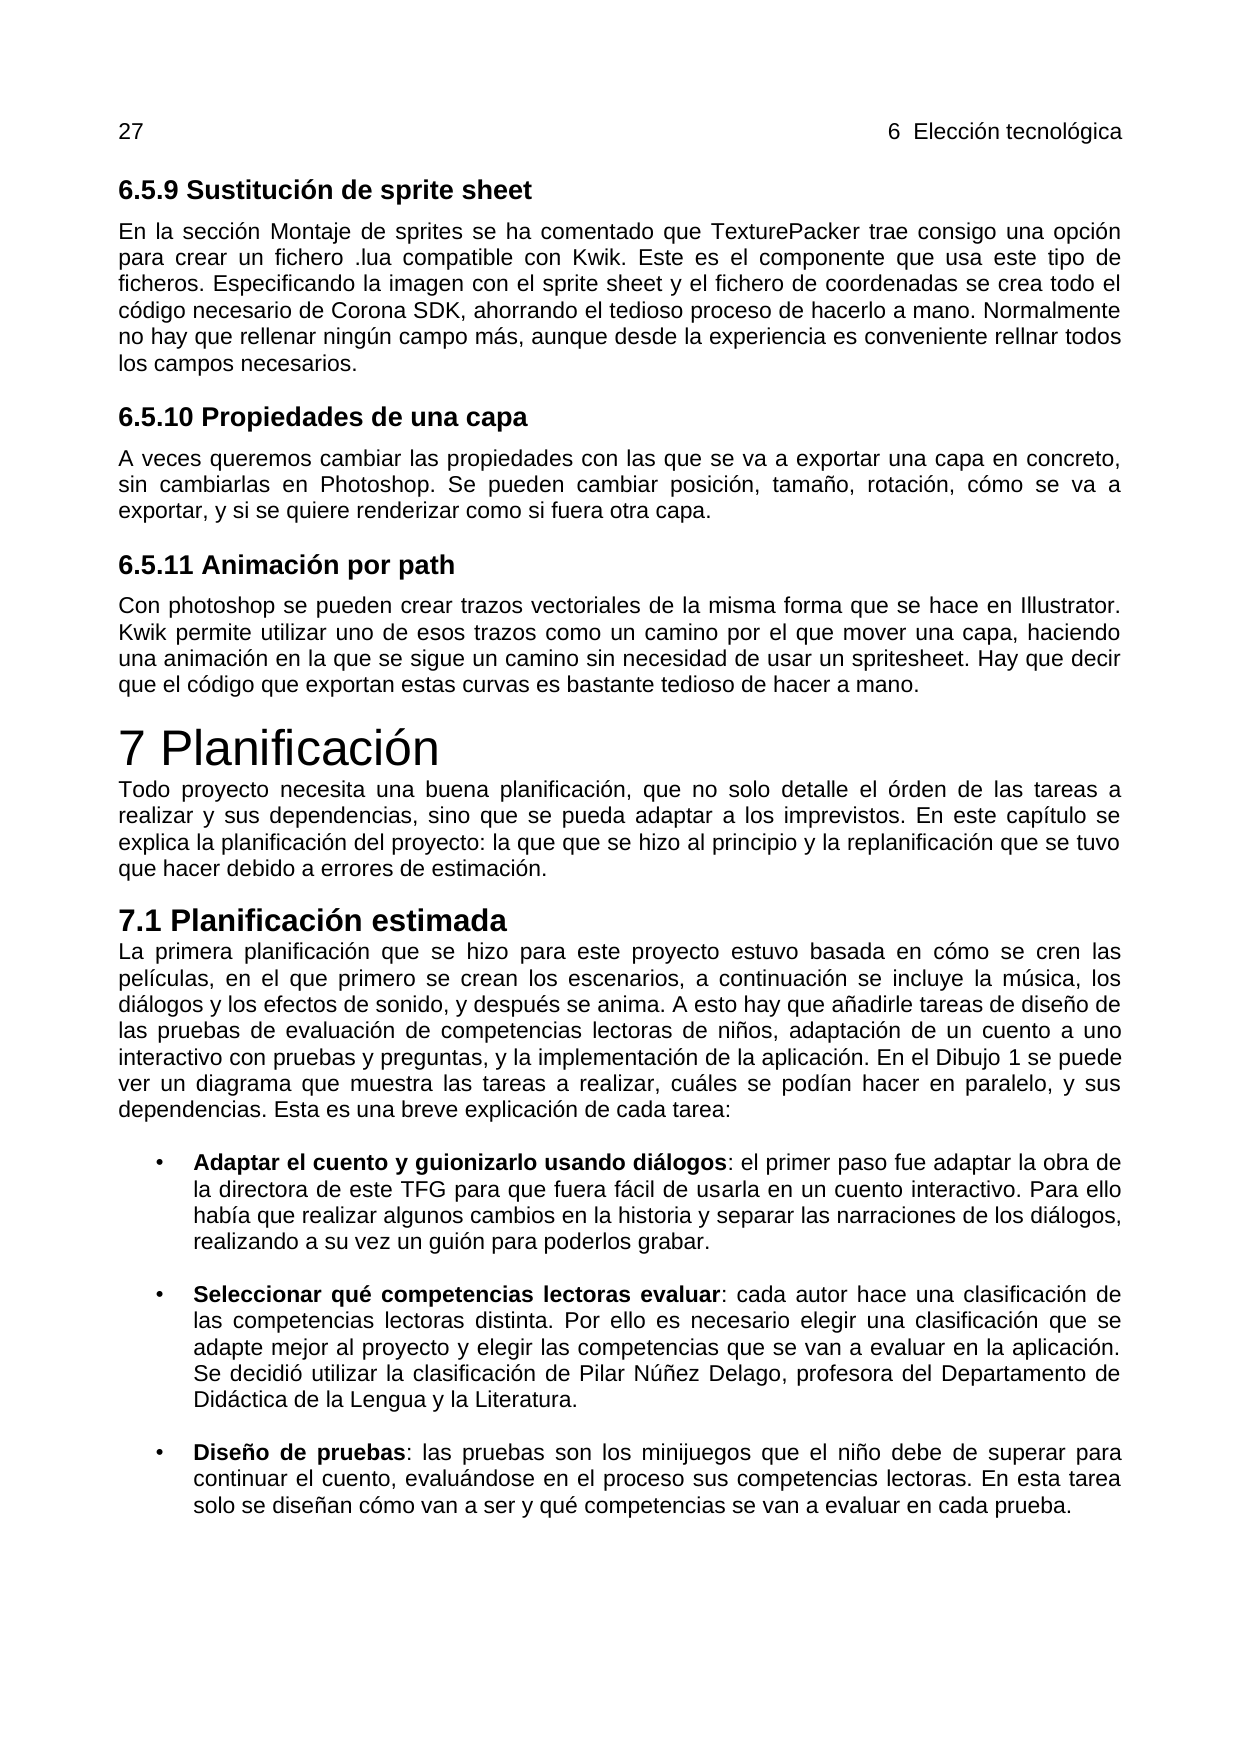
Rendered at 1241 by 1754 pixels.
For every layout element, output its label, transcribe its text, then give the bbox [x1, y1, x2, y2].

text A veces queremos cambiar las propiedades con las que se va a exportar una capa en concreto, sin cambiarlas en Photoshop. Se pueden cambiar posición, tamaño, rotación, cómo se va a exportar, y si se quiere renderizar como si fuera otra capa. [118, 444, 1122, 524]
list Diseño de pruebas: las pruebas son los minijuegos que el niño debe de superar para continuar el cuento, evaluándose en el proceso sus competencias lectoras. En esta tarea solo se diseñan cómo van a ser y qué competencias se van a evaluar en cada prueba. [156, 1439, 1122, 1518]
subtitle Sustitución de sprite sheet [118, 174, 1122, 205]
text Todo proyecto necesita una buena planificación, que no solo detalle el órden de las tareas a realizar y sus dependencias, sino que se pueda adaptar a los imprevistos. En este capítulo se explica la planificación del proyecto: la que que se hizo al principio y la replanificación que se tuvo que hacer debido a errores de estimación. [118, 776, 1122, 882]
subtitle Planificación estimada [118, 902, 1122, 938]
subtitle Propiedades de una capa [118, 401, 1122, 432]
subtitle Animación por path [118, 549, 1122, 580]
subtitle Planificación [118, 719, 1122, 776]
list Adaptar el cuento y guionizarlo usando diálogos: el primer paso fue adaptar la obra de la directora de este TFG para que fuera fácil de usarla en un cuento interactivo. Para ello había que realizar algunos cambios en la historia y separar las narraciones de los diálogos, realizando a su vez un guión para poderlos grabar. [156, 1149, 1122, 1254]
text Con photoshop se pueden crear trazos vectoriales de la misma forma que se hace en Illustrator. Kwik permite utilizar uno de esos trazos como un camino por el que mover una capa, haciendo una animación en la que se sigue un camino sin necesidad de usar un spritesheet. Hay que decir que el código que exportan estas curvas es bastante tedioso de hacer a mano. [118, 592, 1122, 698]
list Seleccionar qué competencias lectoras evaluar: cada autor hace una clasificación de las competencias lectoras distinta. Por ello es necesario elegir una clasificación que se adapte mejor al proyecto y elegir las competencias que se van a evaluar en la aplicación. Se decidió utilizar la clasificación de Pilar Núñez Delago, profesora del Departamento de Didáctica de la Lengua y la Literatura. [156, 1281, 1122, 1413]
text La primera planificación que se hizo para este proyecto estuvo basada en cómo se cren las películas, en el que primero se crean los escenarios, a continuación se incluye la música, los diálogos y los efectos de sonido, y después se anima. A esto hay que añadirle tareas de diseño de las pruebas de evaluación de competencias lectoras de niños, adaptación de un cuento a uno interactivo con pruebas y preguntas, y la implementación de la aplicación. En el Dibujo 1 se puede ver un diagrama que muestra las tareas a realizar, cuáles se podían hacer en paralelo, y sus dependencias. Esta es una breve explicación de cada tarea: [118, 938, 1122, 1123]
text En la sección Montaje de sprites se ha comentado que TexturePacker trae consigo una opción para crear un fichero .lua compatible con Kwik. Este es el componente que usa este tipo de ficheros. Especificando la imagen con el sprite sheet y el fichero de coordenadas se crea todo el código necesario de Corona SDK, ahorrando el tedioso proceso de hacerlo a mano. Normalmente no hay que rellenar ningún campo más, aunque desde la experiencia es conveniente rellnar todos los campos necesarios. [118, 218, 1122, 376]
